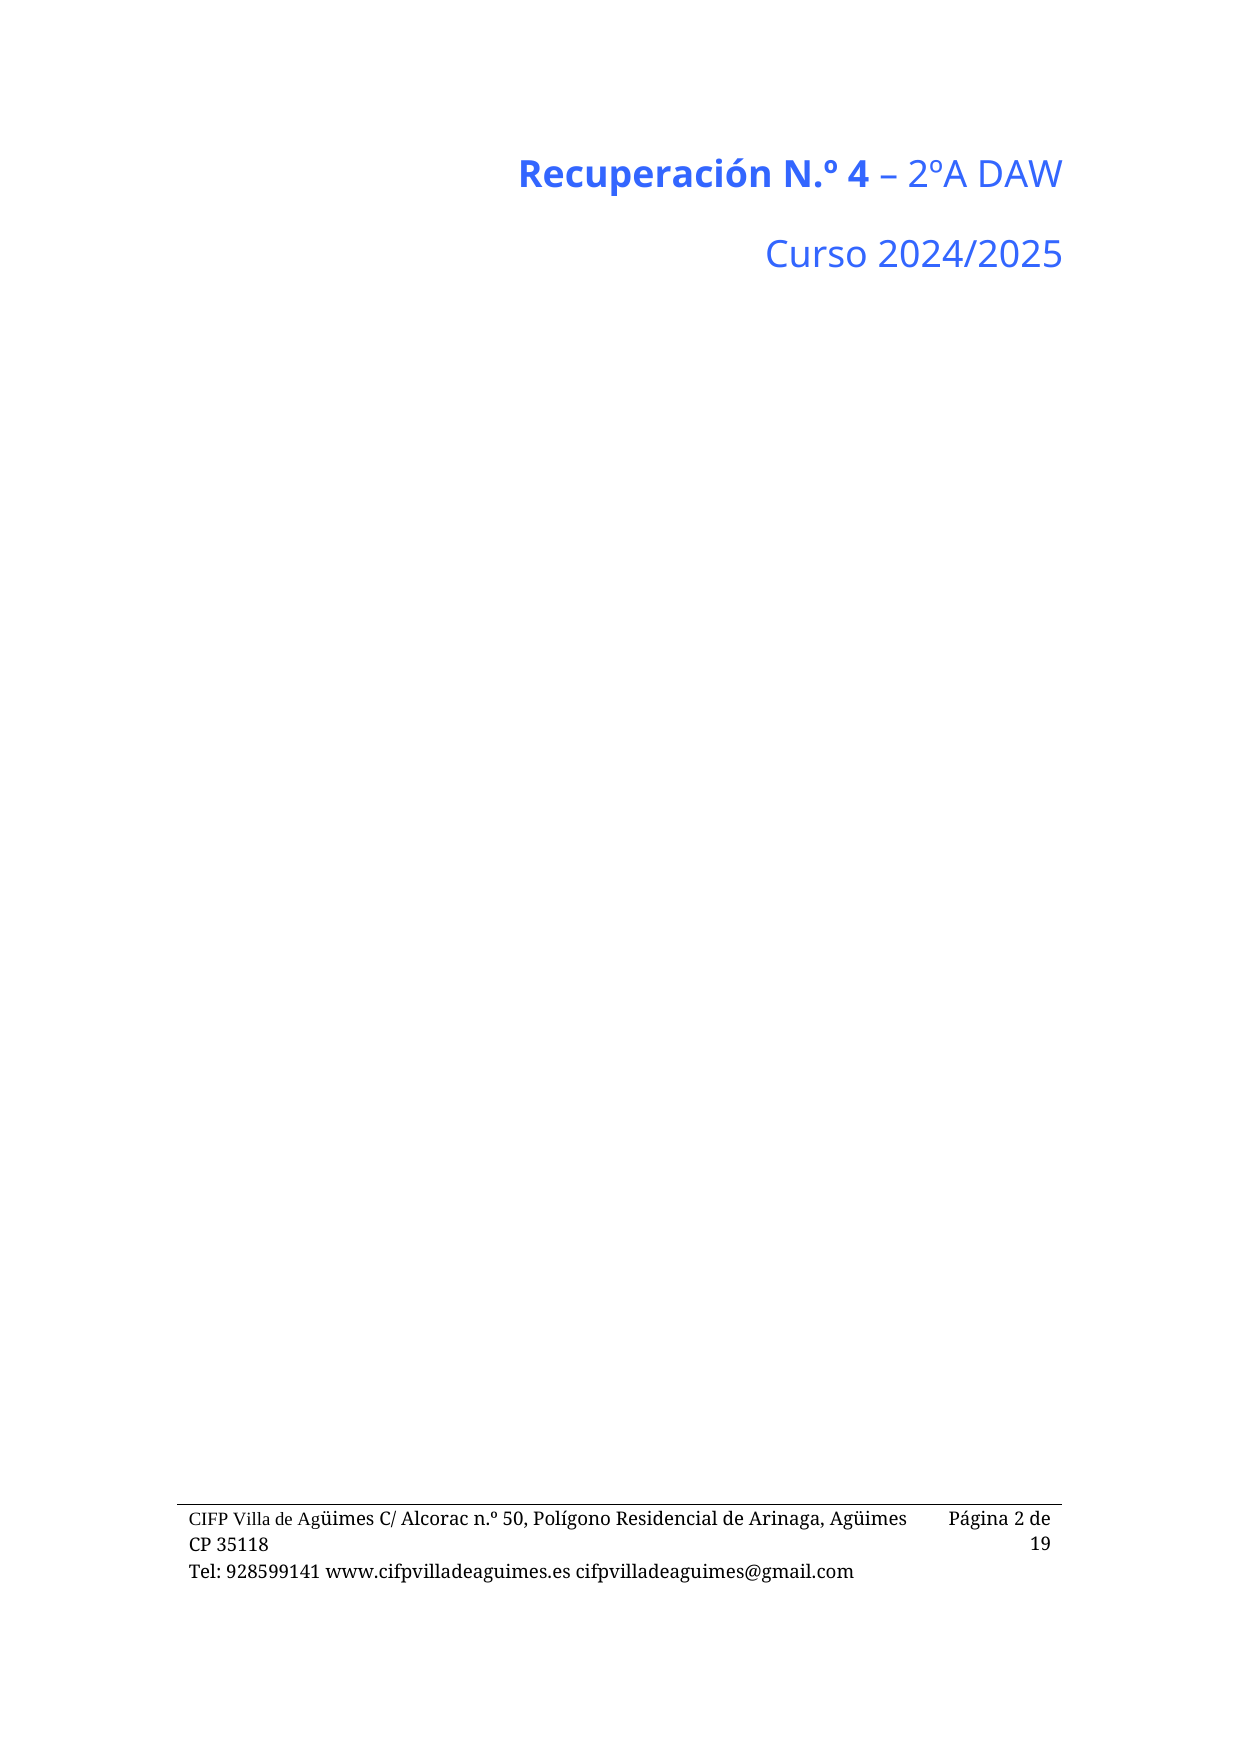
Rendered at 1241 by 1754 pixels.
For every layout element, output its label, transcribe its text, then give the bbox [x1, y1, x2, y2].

text Curso 2024/2025 [177, 227, 1063, 278]
text Recuperación N.º 4 – 2ºA DAW [177, 148, 1063, 199]
